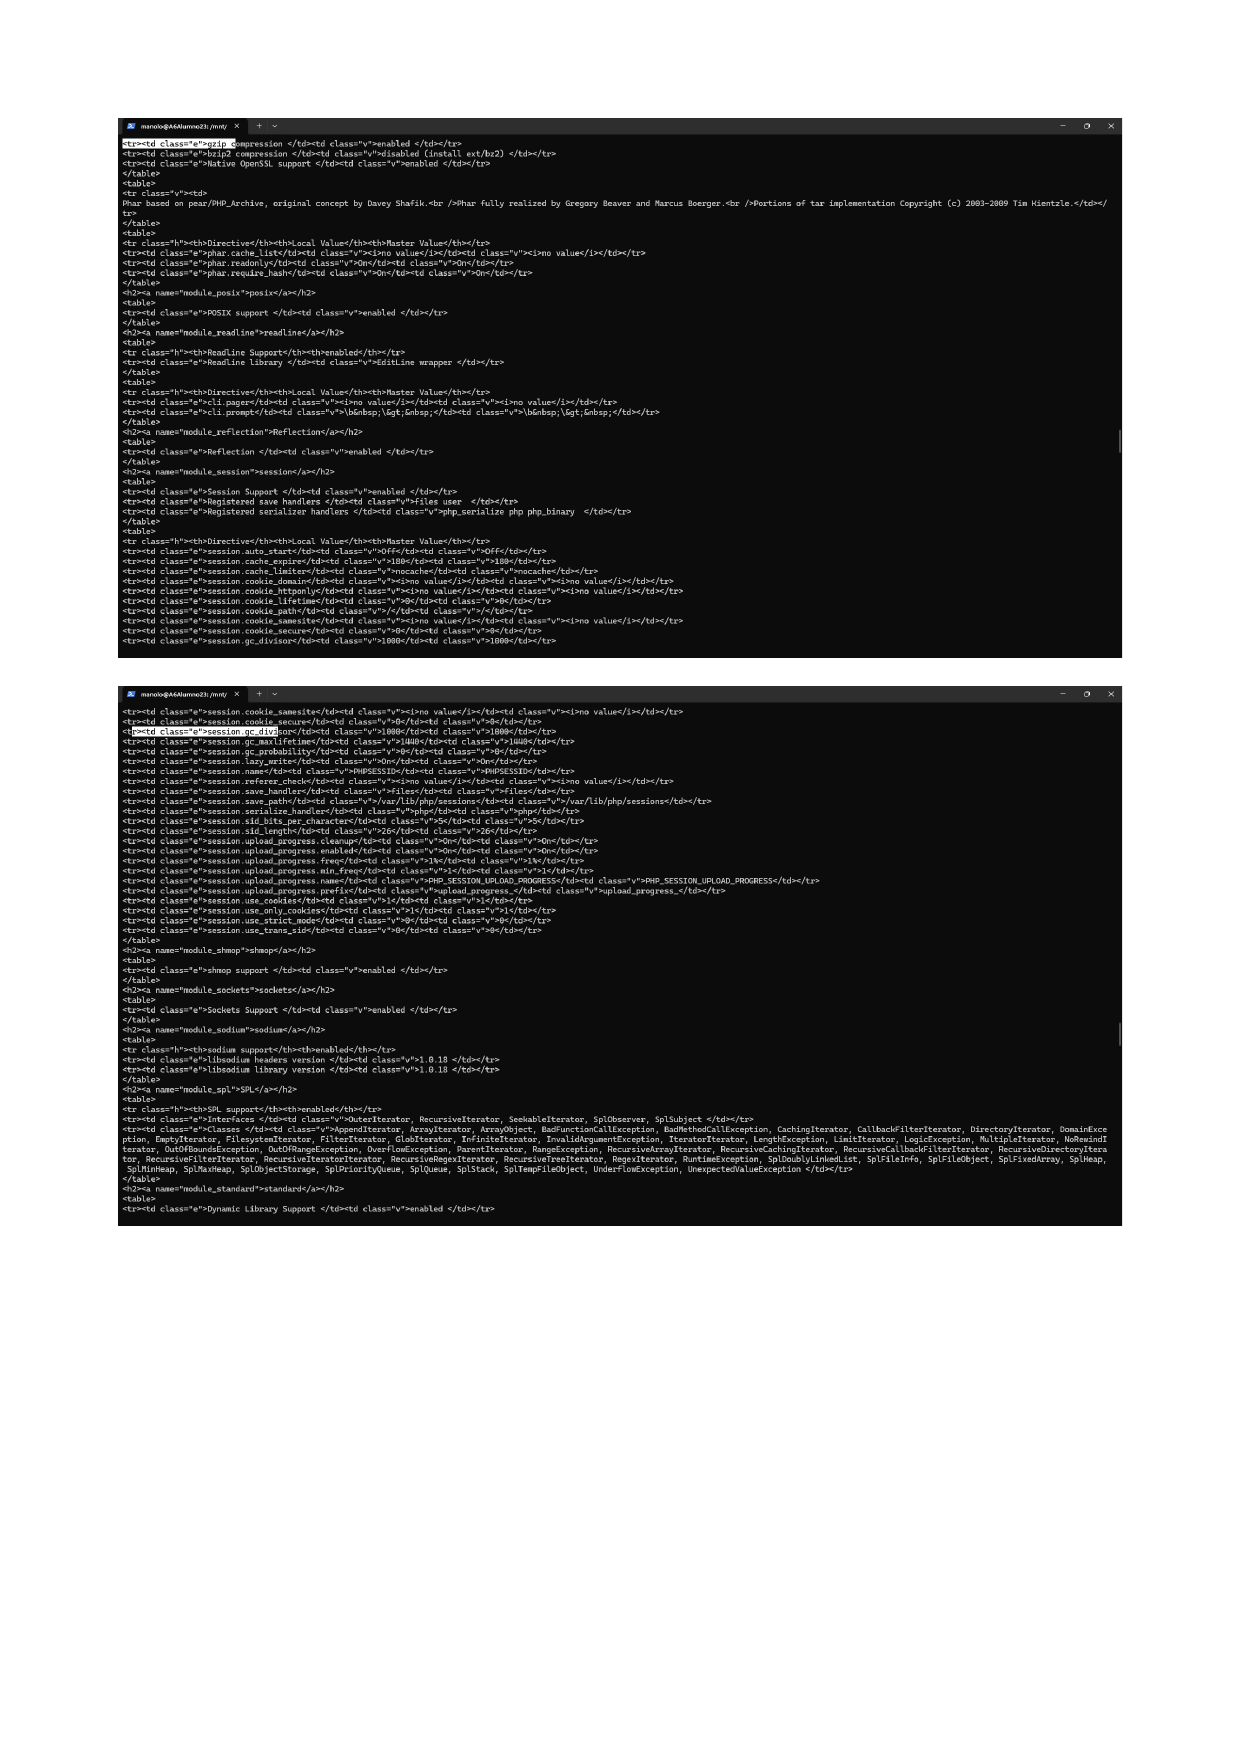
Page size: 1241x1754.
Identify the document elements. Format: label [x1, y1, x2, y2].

picture [118, 686, 1123, 1226]
picture [118, 118, 1123, 658]
